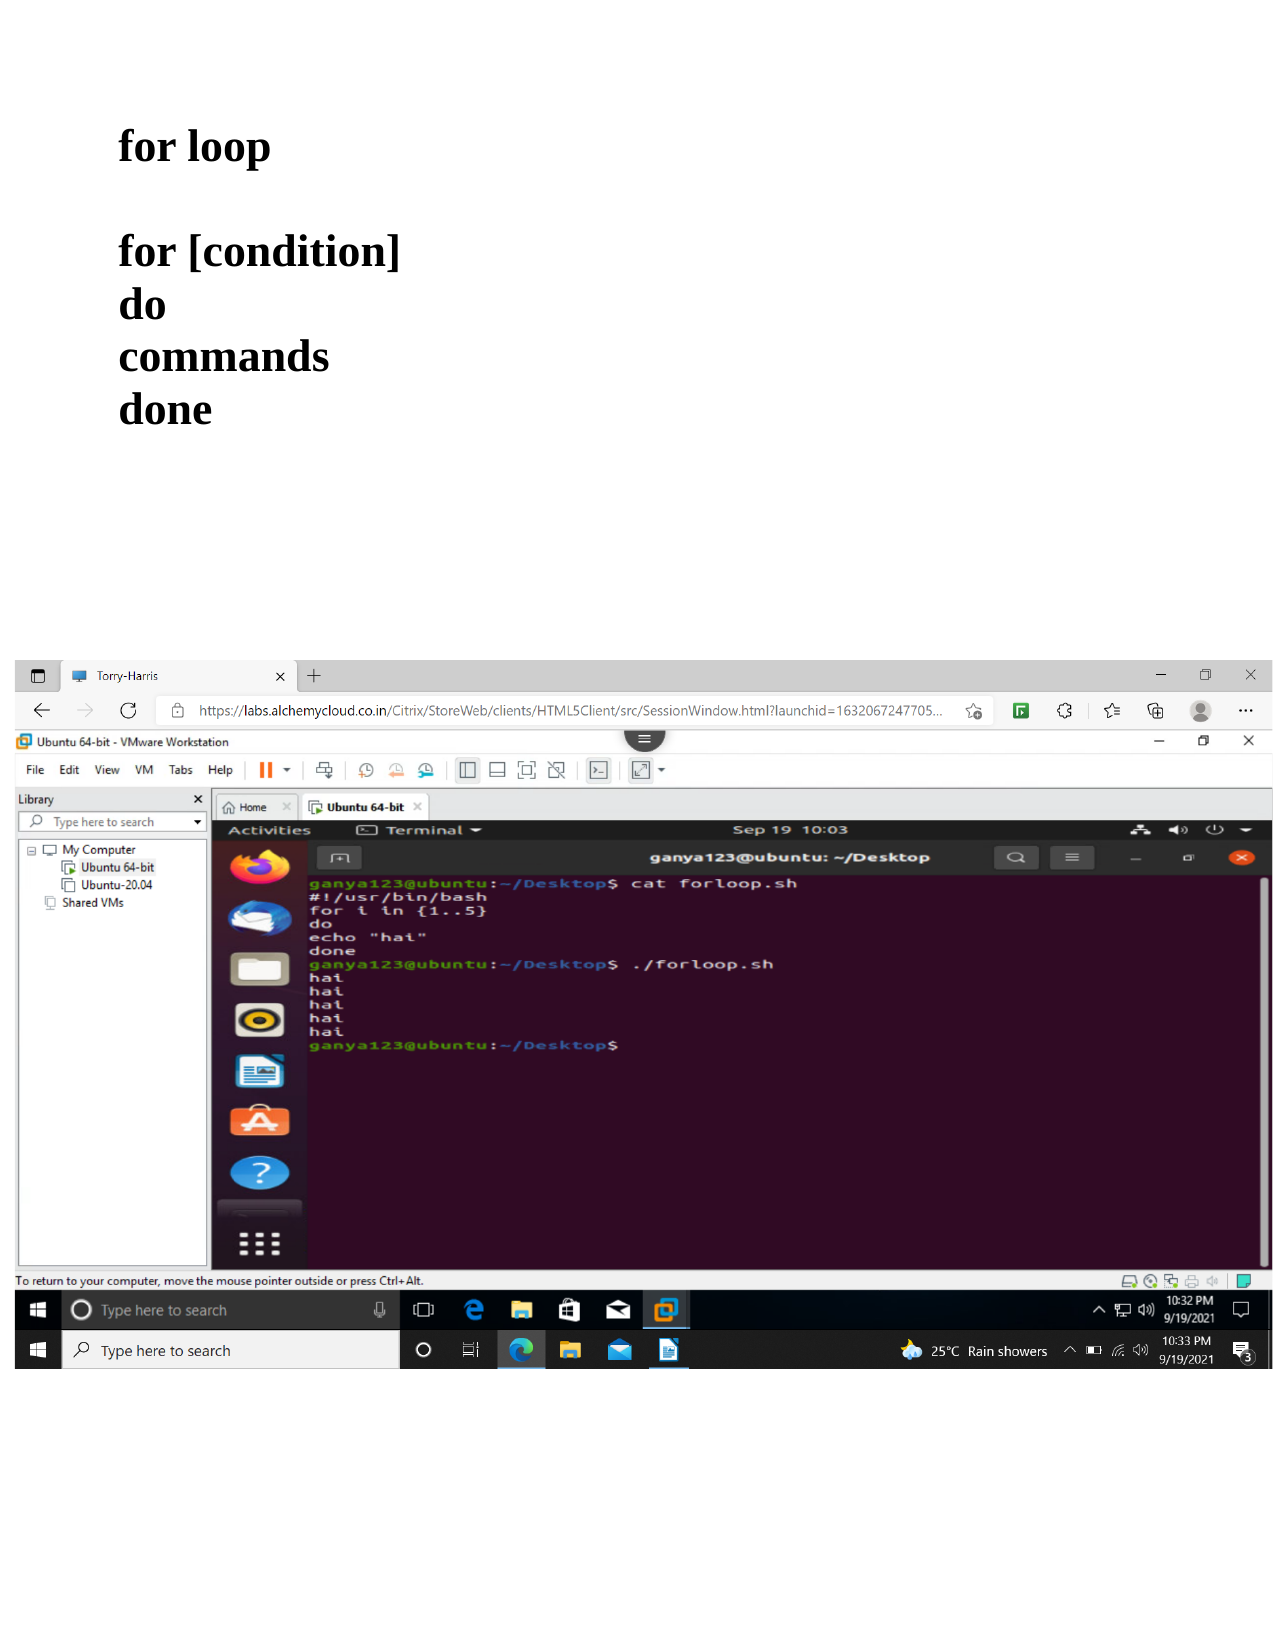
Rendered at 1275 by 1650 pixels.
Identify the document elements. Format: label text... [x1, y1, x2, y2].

text done [118, 382, 1157, 434]
text commands [118, 329, 1157, 382]
text for [condition] [118, 223, 1157, 276]
text for loop [118, 118, 1157, 171]
picture [14, 660, 1273, 1369]
text do [118, 276, 1157, 329]
